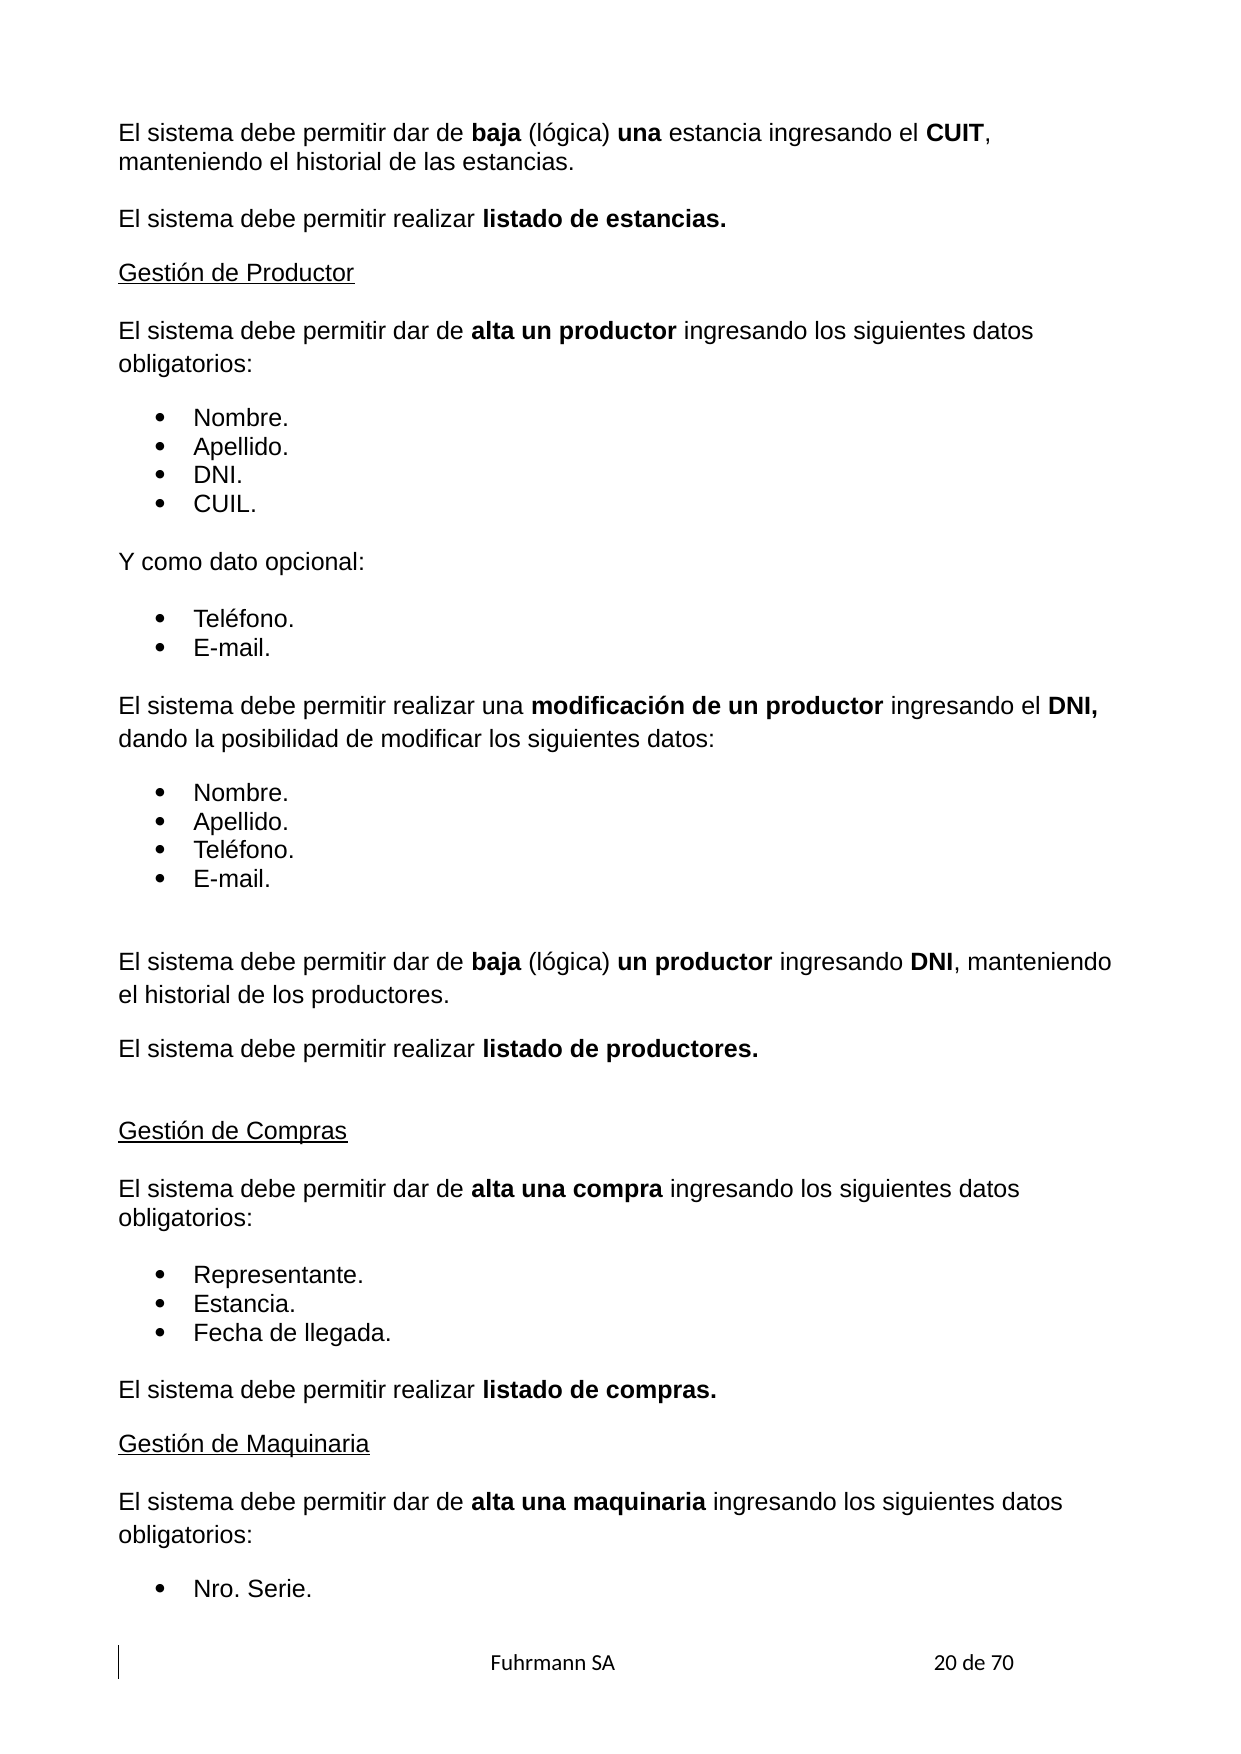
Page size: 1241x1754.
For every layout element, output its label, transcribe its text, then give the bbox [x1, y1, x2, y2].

text El sistema debe permitir realizar listado de compras. [118, 1375, 1122, 1404]
list Nro. Serie. [156, 1574, 1122, 1602]
list DNI. [156, 460, 1122, 489]
list Representante. [156, 1260, 1122, 1289]
list E-mail. [156, 633, 1122, 662]
list CUIL. [156, 489, 1122, 518]
list Teléfono. [156, 604, 1122, 633]
text Y como dato opcional: [118, 547, 1122, 576]
list Apellido. [156, 431, 1122, 460]
text El sistema debe permitir dar de baja (lógica) una estancia ingresando el CUIT, manteniendo el historial de las estancias. [118, 118, 1122, 176]
list Nombre. [156, 403, 1122, 431]
list Nombre. [156, 778, 1122, 806]
list Apellido. [156, 806, 1122, 835]
text El sistema debe permitir dar de alta una maquinaria ingresando los siguientes datos obligatorios: [118, 1487, 1122, 1548]
text El sistema debe permitir dar de alta una compra ingresando los siguientes datos obligatorios: [118, 1174, 1122, 1231]
text Gestión de Maquinaria [118, 1429, 1122, 1458]
list Fecha de llegada. [156, 1318, 1122, 1347]
text El sistema debe permitir dar de alta un productor ingresando los siguientes datos obligatorios: [118, 316, 1122, 377]
text Gestión de Compras [118, 1116, 1122, 1145]
text El sistema debe permitir dar de baja (lógica) un productor ingresando DNI, manteniendo el historial de los productores. [118, 947, 1122, 1009]
text El sistema debe permitir realizar una modificación de un productor ingresando el DNI, dando la posibilidad de modificar los siguientes datos: [118, 691, 1122, 752]
list E-mail. [156, 864, 1122, 893]
list Teléfono. [156, 835, 1122, 864]
text El sistema debe permitir realizar listado de estancias. [118, 204, 1122, 233]
text El sistema debe permitir realizar listado de productores. [118, 1034, 1122, 1062]
list Estancia. [156, 1289, 1122, 1318]
text Gestión de Productor [118, 258, 1122, 287]
